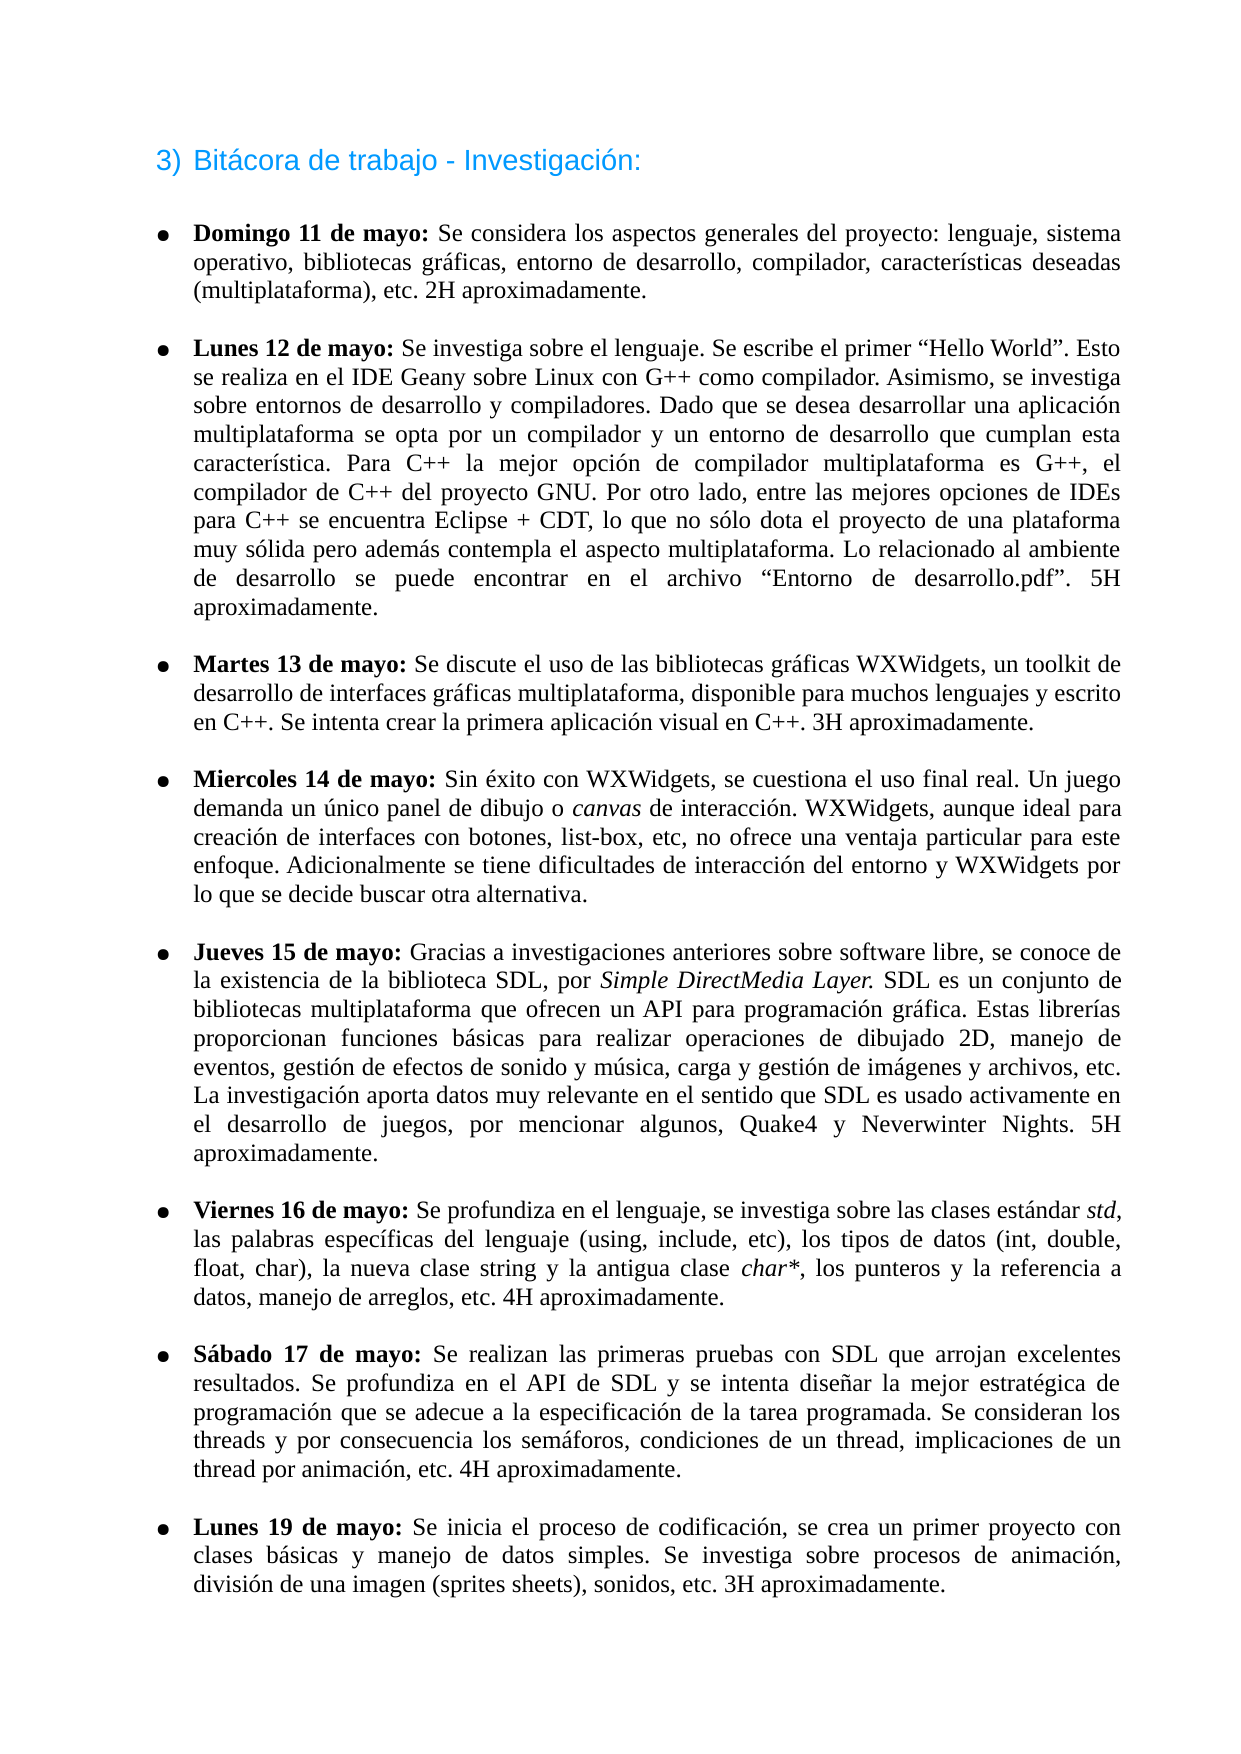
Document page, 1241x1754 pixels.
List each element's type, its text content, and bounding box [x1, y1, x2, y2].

list Lunes 12 de mayo: Se investiga sobre el lenguaje. Se escribe el primer “Hello World”. Esto se realiza en el IDE Geany sobre Linux con G++ como compilador. Asimismo, se investiga sobre entornos de desarrollo y compiladores. Dado que se desea desarrollar una aplicación multiplataforma se opta por un compilador y un entorno de desarrollo que cumplan esta característica. Para C++ la mejor opción de compilador multiplataforma es G++, el compilador de C++ del proyecto GNU. Por otro lado, entre las mejores opciones de IDEs para C++ se encuentra Eclipse + CDT, lo que no sólo dota el proyecto de una plataforma muy sólida pero además contempla el aspecto multiplataforma. Lo relacionado al ambiente de desarrollo se puede encontrar en el archivo “Entorno de desarrollo.pdf”. 5H aproximadamente. [156, 333, 1122, 620]
list Domingo 11 de mayo: Se considera los aspectos generales del proyecto: lenguaje, sistema operativo, bibliotecas gráficas, entorno de desarrollo, compilador, características deseadas (multiplataforma), etc. 2H aproximadamente. [156, 218, 1122, 304]
list Jueves 15 de mayo: Gracias a investigaciones anteriores sobre software libre, se conoce de la existencia de la biblioteca SDL, por Simple DirectMedia Layer. SDL es un conjunto de bibliotecas multiplataforma que ofrecen un API para programación gráfica. Estas librerías proporcionan funciones básicas para realizar operaciones de dibujado 2D, manejo de eventos, gestión de efectos de sonido y música, carga y gestión de imágenes y archivos, etc. La investigación aporta datos muy relevante en el sentido que SDL es usado activamente en el desarrollo de juegos, por mencionar algunos, Quake4 y Neverwinter Nights. 5H aproximadamente. [156, 937, 1122, 1167]
subtitle Bitácora de trabajo - Investigación: [156, 143, 1122, 177]
list Sábado 17 de mayo: Se realizan las primeras pruebas con SDL que arrojan excelentes resultados. Se profundiza en el API de SDL y se intenta diseñar la mejor estratégica de programación que se adecue a la especificación de la tarea programada. Se consideran los threads y por consecuencia los semáforos, condiciones de un thread, implicaciones de un thread por animación, etc. 4H aproximadamente. [156, 1339, 1122, 1483]
list Viernes 16 de mayo: Se profundiza en el lenguaje, se investiga sobre las clases estándar std, las palabras específicas del lenguaje (using, include, etc), los tipos de datos (int, double, float, char), la nueva clase string y la antigua clase char*, los punteros y la referencia a datos, manejo de arreglos, etc. 4H aproximadamente. [156, 1195, 1122, 1310]
list Miercoles 14 de mayo: Sin éxito con WXWidgets, se cuestiona el uso final real. Un juego demanda un único panel de dibujo o canvas de interacción. WXWidgets, aunque ideal para creación de interfaces con botones, list-box, etc, no ofrece una ventaja particular para este enfoque. Adicionalmente se tiene dificultades de interacción del entorno y WXWidgets por lo que se decide buscar otra alternativa. [156, 764, 1122, 908]
list Martes 13 de mayo: Se discute el uso de las bibliotecas gráficas WXWidgets, un toolkit de desarrollo de interfaces gráficas multiplataforma, disponible para muchos lenguajes y escrito en C++. Se intenta crear la primera aplicación visual en C++. 3H aproximadamente. [156, 649, 1122, 735]
list Lunes 19 de mayo: Se inicia el proceso de codificación, se crea un primer proyecto con clases básicas y manejo de datos simples. Se investiga sobre procesos de animación, división de una imagen (sprites sheets), sonidos, etc. 3H aproximadamente. [156, 1512, 1122, 1598]
